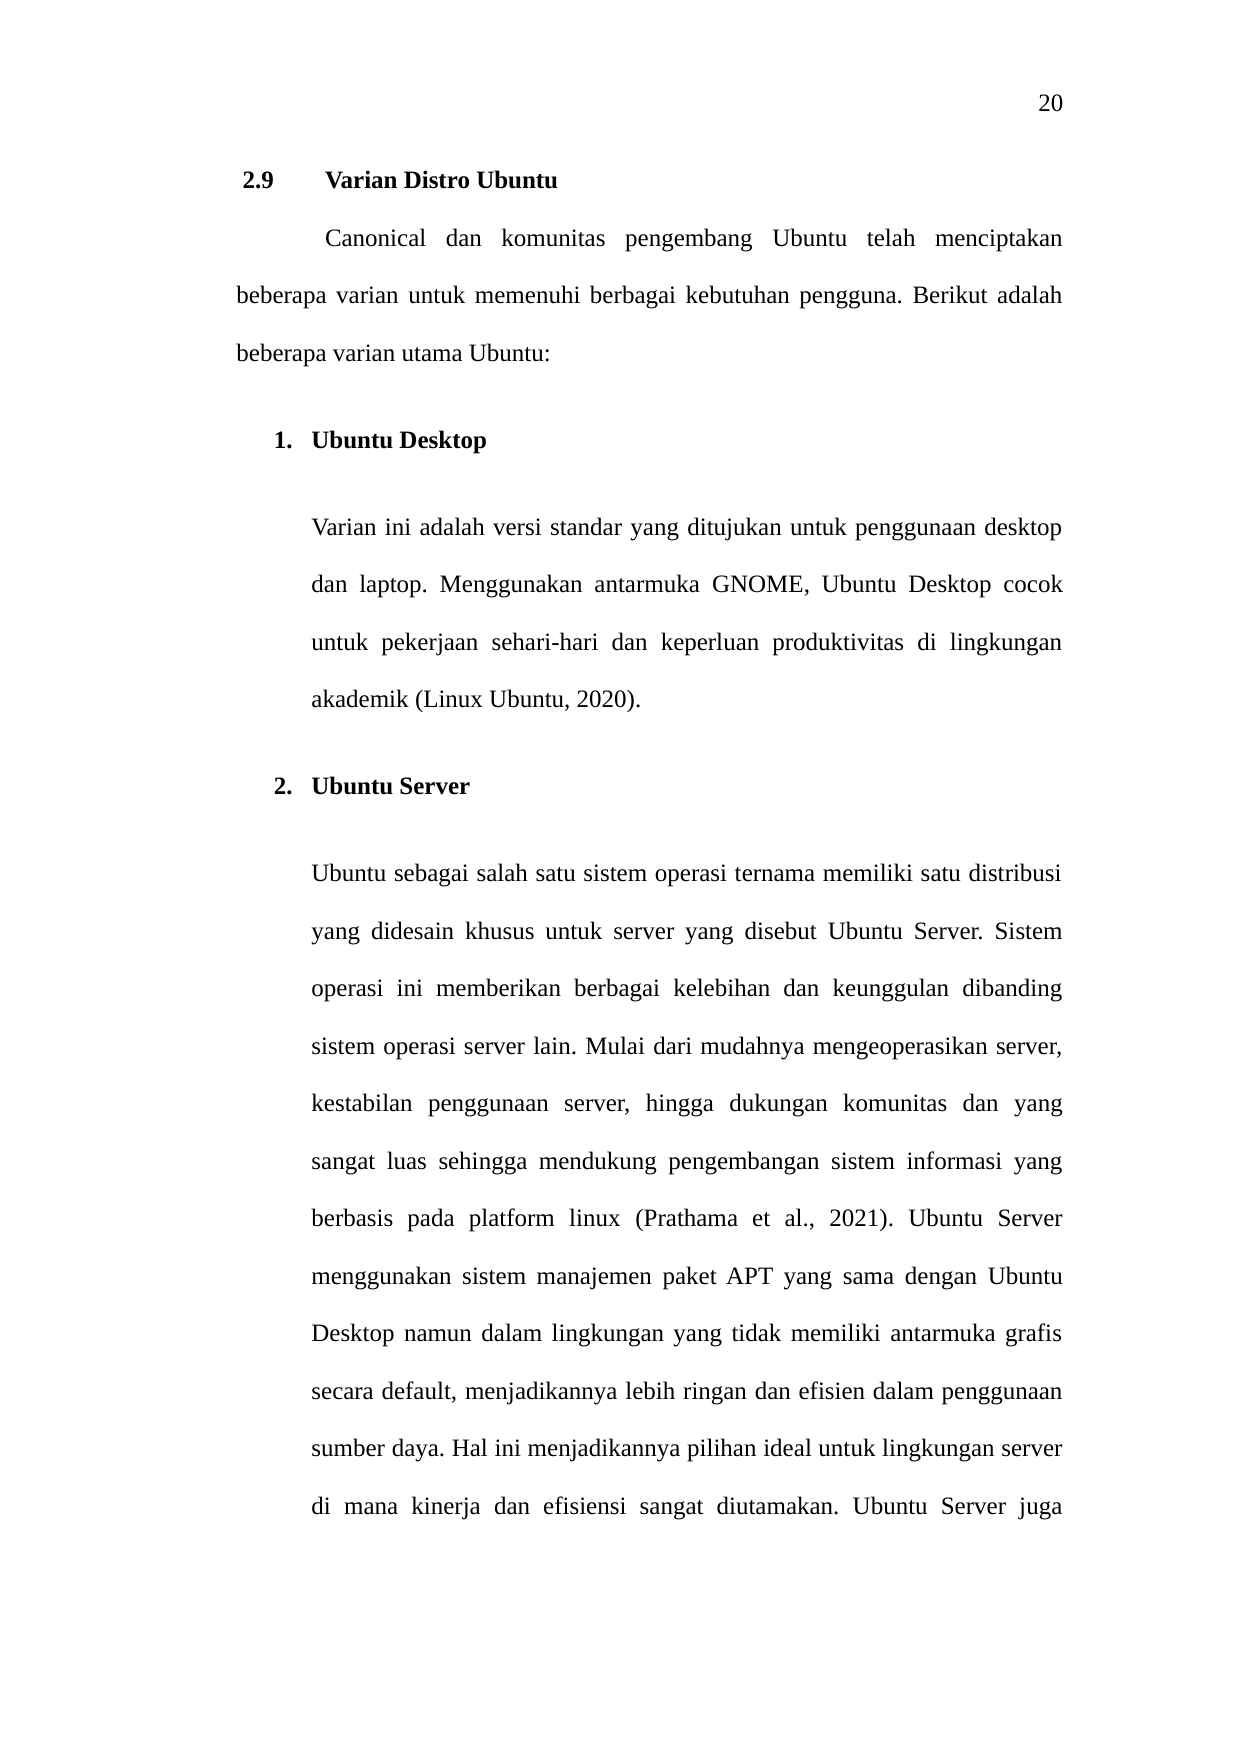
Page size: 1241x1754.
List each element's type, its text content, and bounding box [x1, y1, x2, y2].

subtitle Varian Distro Ubuntu [236, 165, 1063, 194]
list Varian ini adalah versi standar yang ditujukan untuk penggunaan desktop dan laptop. Menggunakan antarmuka GNOME, Ubuntu Desktop cocok untuk pekerjaan sehari-hari dan keperluan produktivitas di lingkungan akademik (Linux Ubuntu, 2020)⁠. [274, 512, 1063, 713]
list Ubuntu sebagai salah satu sistem operasi ternama memiliki satu distribusi yang didesain khusus untuk server yang disebut Ubuntu Server. Sistem operasi ini memberikan berbagai kelebihan dan keunggulan dibanding sistem operasi server lain. Mulai dari mudahnya mengeoperasikan server, kestabilan penggunaan server, hingga dukungan komunitas dan yang sangat luas sehingga mendukung pengembangan sistem informasi yang berbasis pada platform linux (Prathama et al., 2021)⁠. Ubuntu Server menggunakan sistem manajemen paket APT yang sama dengan Ubuntu Desktop namun dalam lingkungan yang tidak memiliki antarmuka grafis secara default, menjadikannya lebih ringan dan efisien dalam penggunaan sumber daya. Hal ini menjadikannya pilihan ideal untuk lingkungan server di mana kinerja dan efisiensi sangat diutamakan. Ubuntu Server juga [274, 858, 1063, 1519]
text Canonical dan komunitas pengembang Ubuntu telah menciptakan beberapa varian untuk memenuhi berbagai kebutuhan pengguna. Berikut adalah beberapa varian utama Ubuntu: [236, 223, 1063, 367]
list Ubuntu Server [274, 771, 1063, 800]
list Ubuntu Desktop [274, 425, 1063, 453]
